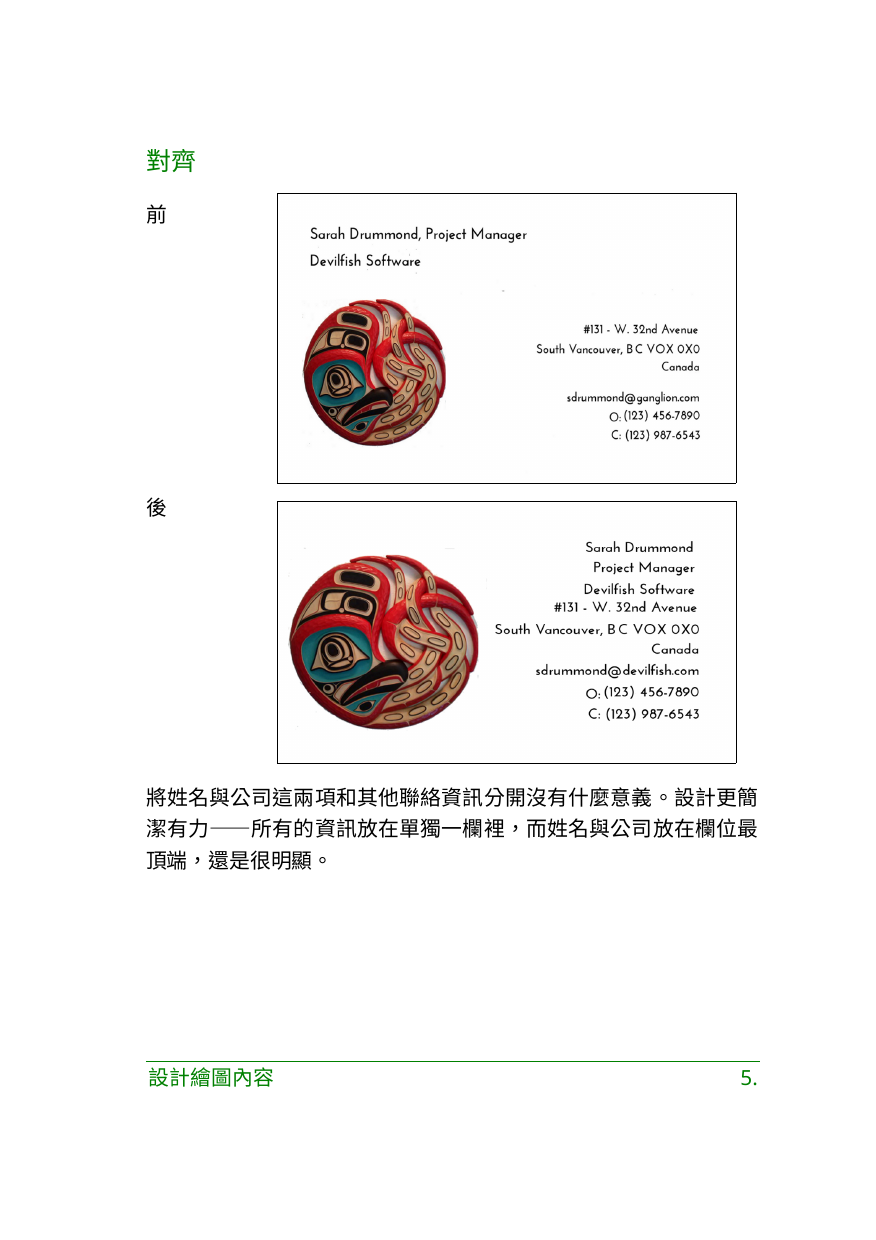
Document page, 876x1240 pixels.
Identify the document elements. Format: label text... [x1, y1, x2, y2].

table_header [277, 193, 760, 485]
table_header 前 [146, 193, 277, 485]
text 將姓名與公司這兩項和其他聯絡資訊分開沒有什麼意義。設計更簡潔有力——所有的資訊放在單獨一欄裡，而姓名與公司放在欄位最頂端，還是很明顯。 [146, 781, 760, 874]
picture [280, 503, 733, 760]
table_cell [277, 485, 760, 765]
picture [280, 195, 733, 481]
table_cell 後 [146, 485, 277, 765]
subtitle 對齊 [146, 146, 760, 177]
